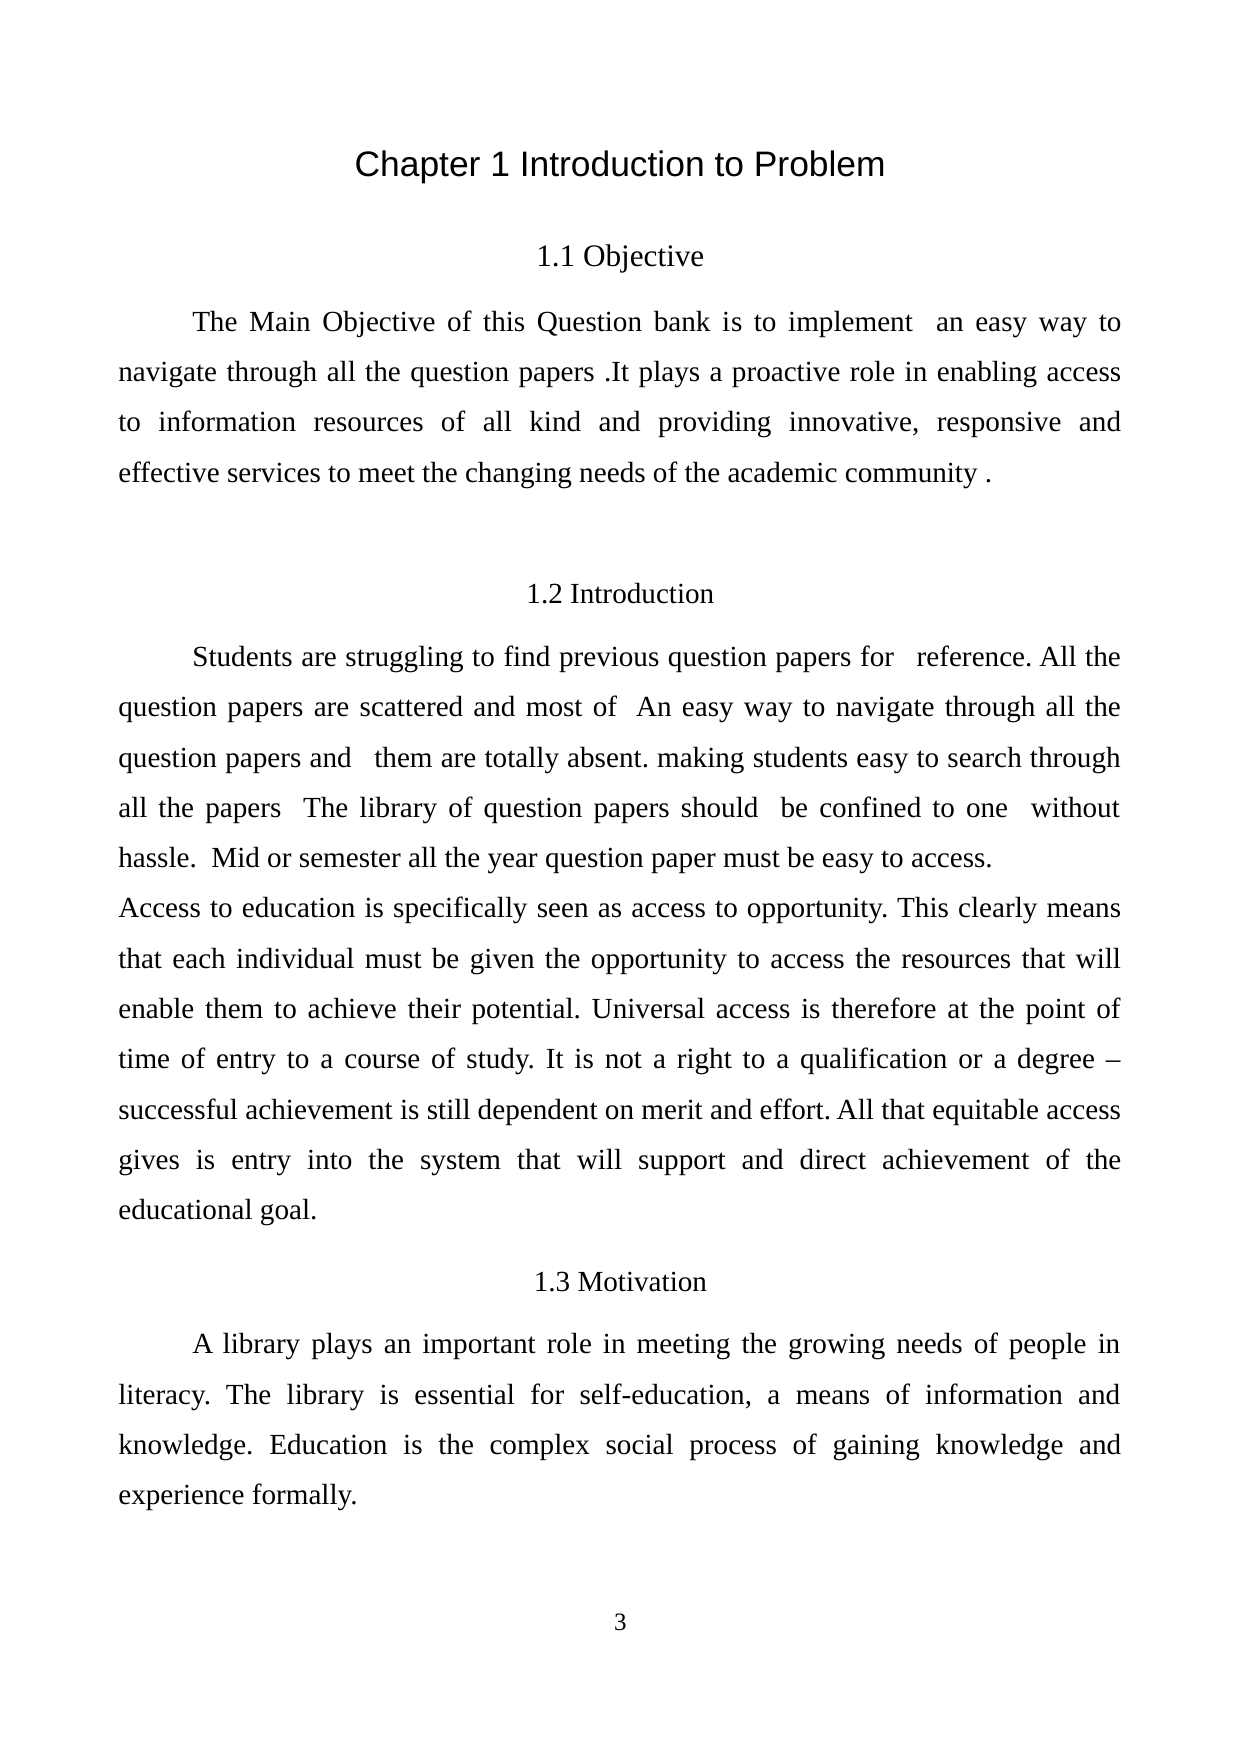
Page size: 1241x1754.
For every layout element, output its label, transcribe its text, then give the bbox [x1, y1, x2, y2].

subtitle 1.1 Objective [118, 237, 1122, 273]
subtitle Chapter 1 Introduction to Problem [118, 143, 1122, 184]
subtitle 1.3 Motivation [118, 1264, 1122, 1297]
text The Main Objective of this Question bank is to implement an easy way to navigate through all the question papers .It plays a proactive role in enabling access to information resources of all kind and providing innovative, responsive and effective services to meet the changing needs of the academic community . [118, 304, 1122, 488]
text Access to education is specifically seen as access to opportunity. This clearly means that each individual must be given the opportunity to access the resources that will enable them to achieve their potential. Universal access is therefore at the point of time of entry to a course of study. It is not a right to a qualification or a degree – successful achievement is still dependent on merit and effort. All that equitable access gives is entry into the system that will support and direct achievement of the educational goal. [118, 891, 1122, 1226]
text Students are struggling to find previous question papers forreference. All the question papers are scattered and most of An easy way to navigate through all the question papers andthem are totally absent. making students easy to search through all the papers The library of question papers should be confined to onewithout hassle. Mid or semester all the year question paper must be easy to access. [118, 639, 1122, 874]
subtitle 1.2 Introduction [118, 576, 1122, 610]
text A library plays an important role in meeting the growing needs of people in literacy. The library is essential for self-education, a means of information and knowledge. Education is the complex social process of gaining knowledge and experience formally. [118, 1326, 1122, 1511]
